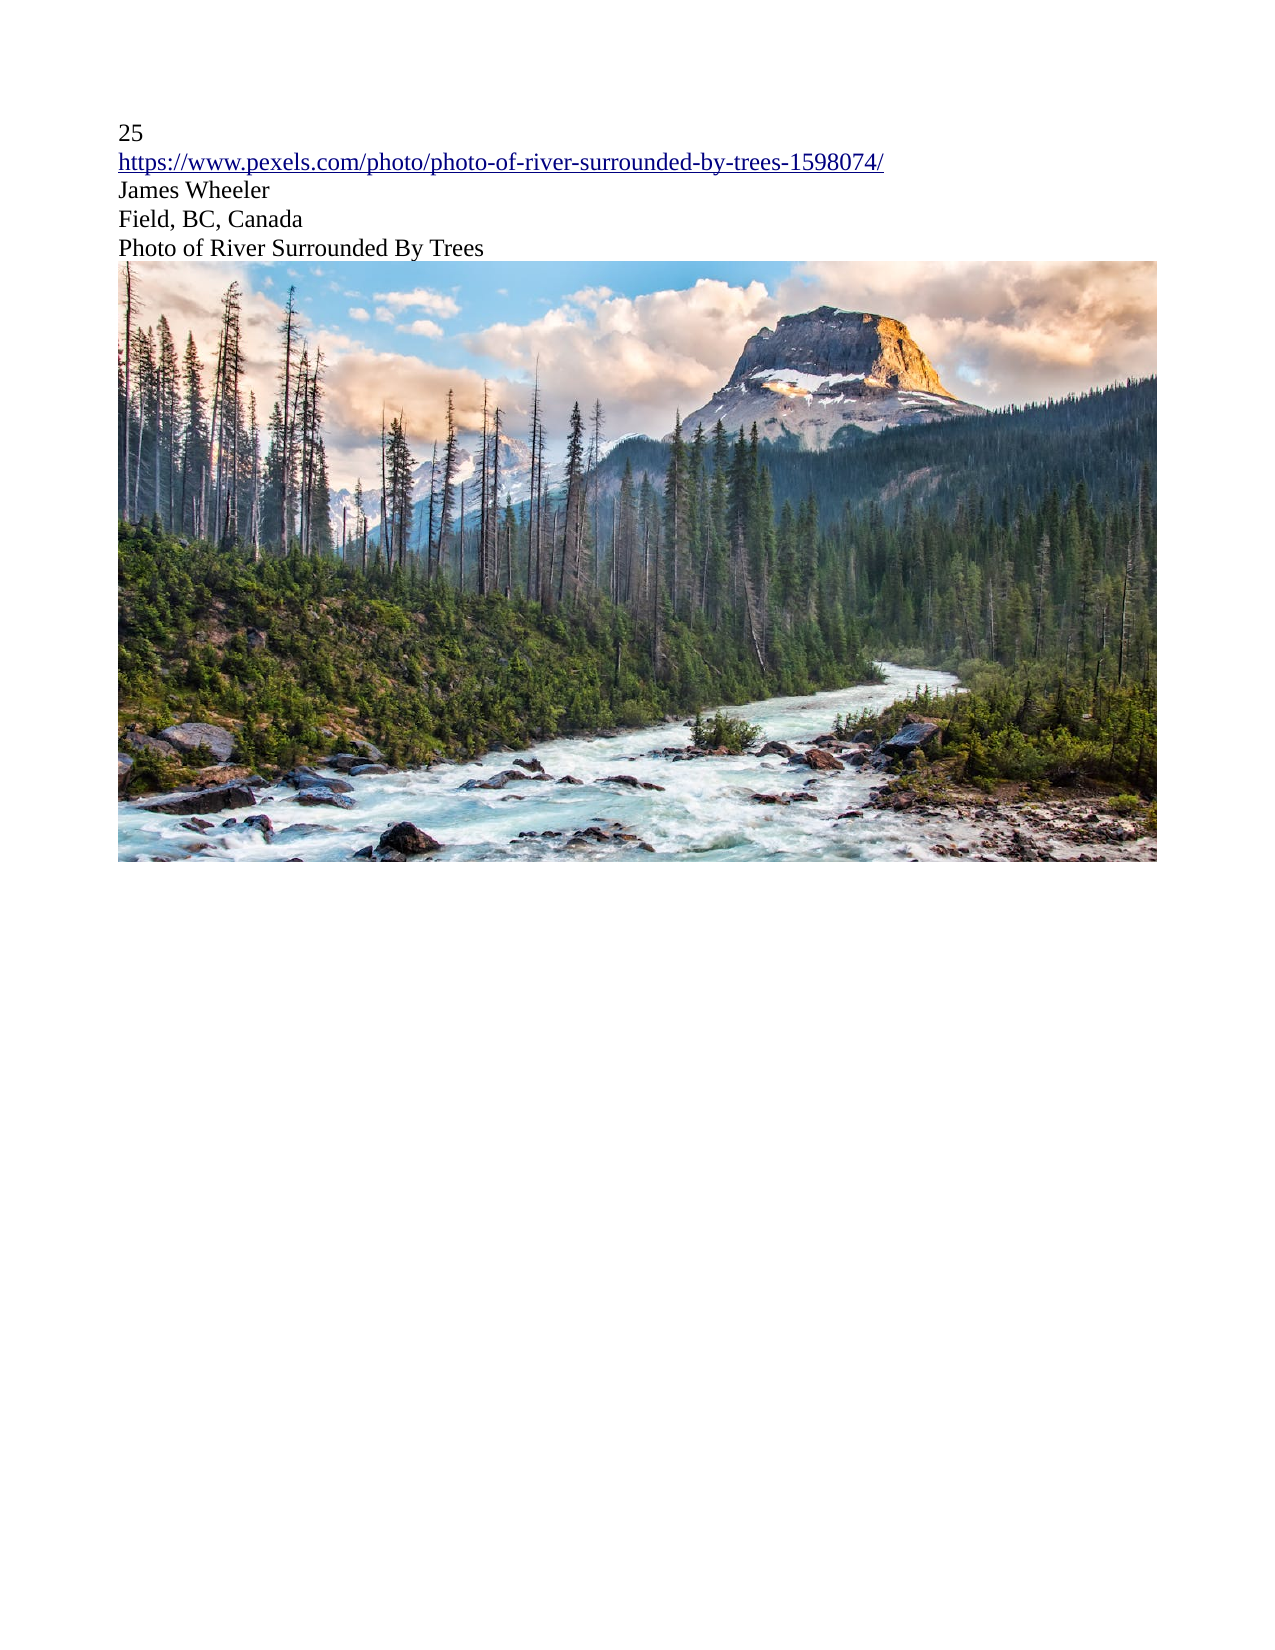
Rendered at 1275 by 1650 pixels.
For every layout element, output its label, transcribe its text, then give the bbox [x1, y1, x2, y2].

picture [118, 261, 1157, 862]
text James Wheeler [118, 176, 1157, 204]
text Photo of River Surrounded By Trees [118, 233, 1157, 261]
text 25 [118, 118, 1157, 147]
text https://www.pexels.com/photo/photo-of-river-surrounded-by-trees-1598074/ [118, 147, 1157, 176]
text Field, BC, Canada [118, 204, 1157, 233]
